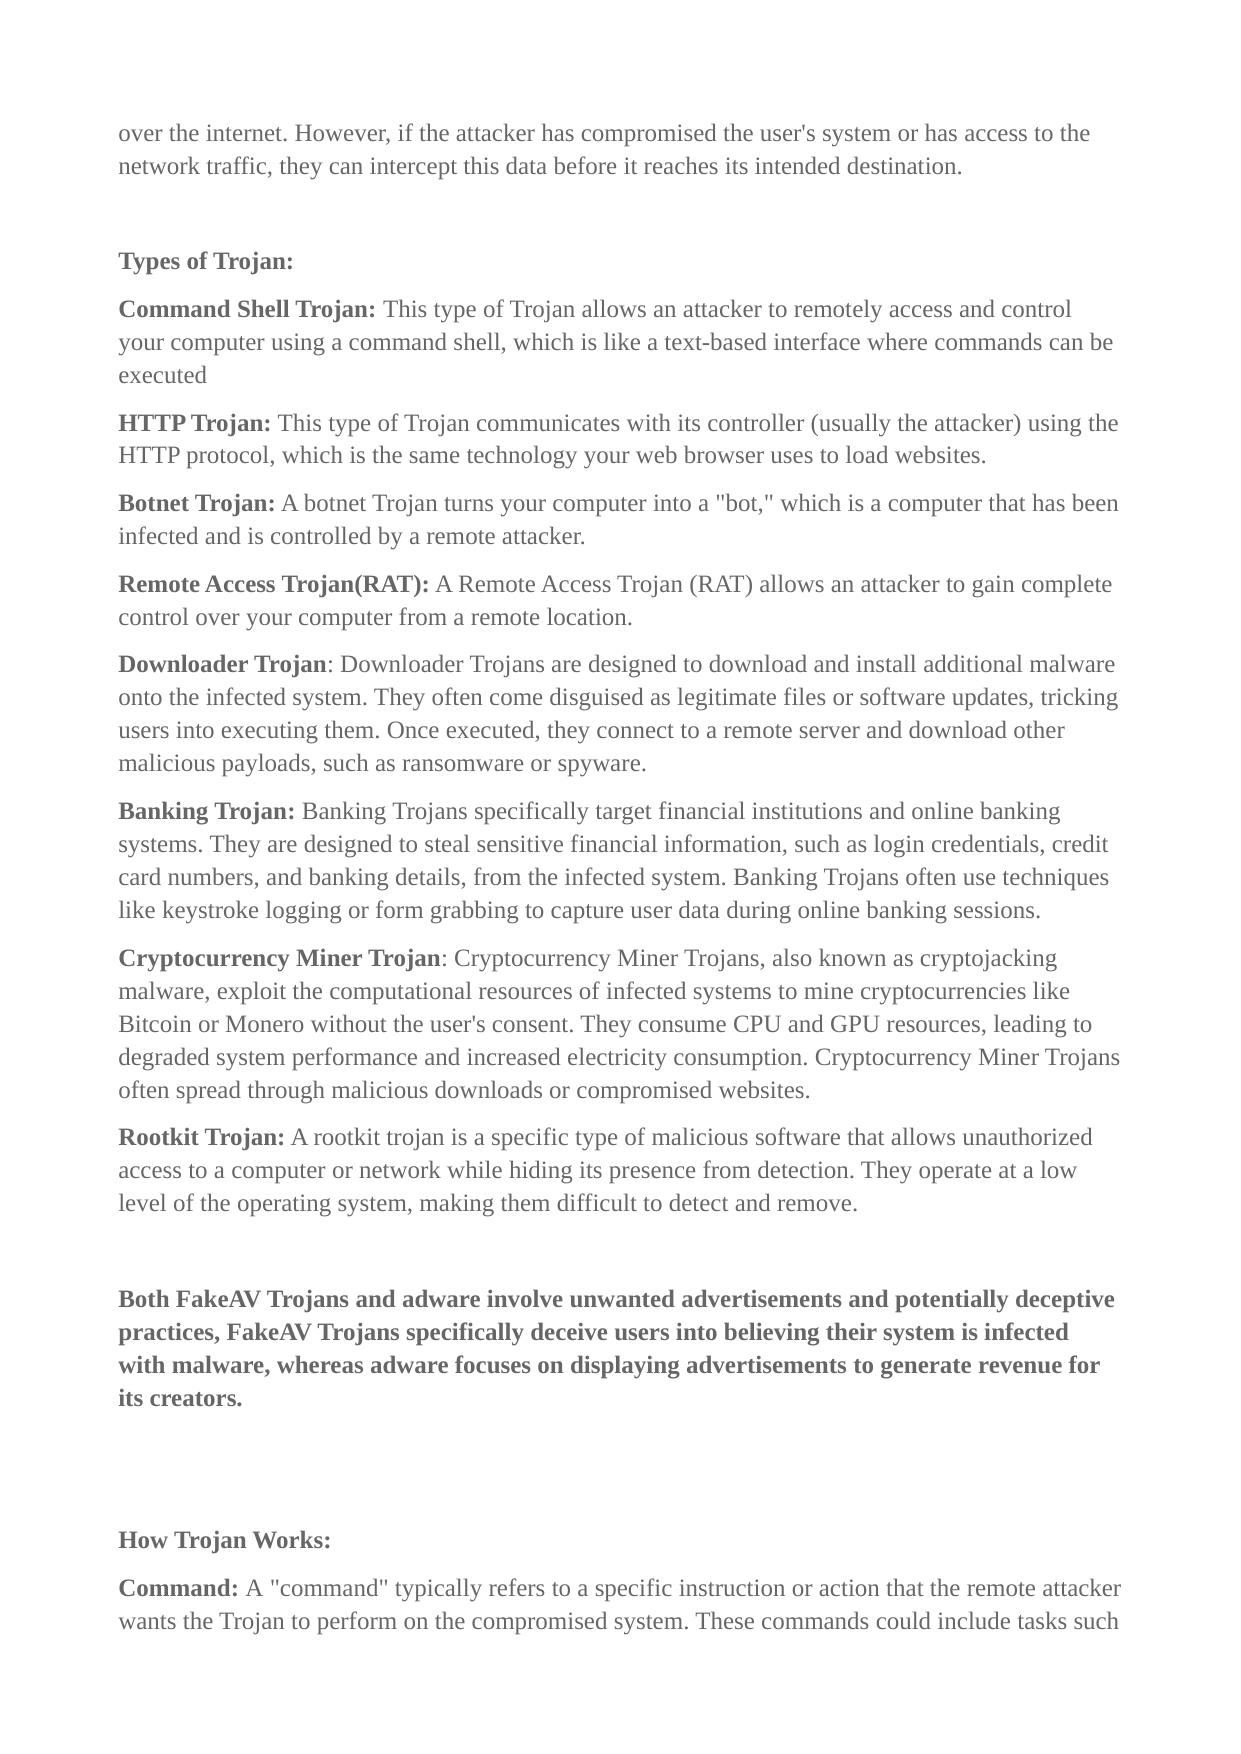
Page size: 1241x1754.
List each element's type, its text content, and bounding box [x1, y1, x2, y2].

text Both FakeAV Trojans and adware involve unwanted advertisements and potentially deceptive practices, FakeAV Trojans specifically deceive users into believing their system is infected with malware, whereas adware focuses on displaying advertisements to generate revenue for its creators. [118, 1284, 1122, 1412]
text How Trojan Works: [118, 1526, 1122, 1554]
text Botnet Trojan: A botnet Trojan turns your computer into a "bot," which is a computer that has been infected and is controlled by a remote attacker. [118, 488, 1122, 550]
text HTTP Trojan: This type of Trojan communicates with its controller (usually the attacker) using the HTTP protocol, which is the same technology your web browser uses to load websites. [118, 408, 1122, 469]
text Types of Trojan: [118, 246, 1122, 275]
text Cryptocurrency Miner Trojan: Cryptocurrency Miner Trojans, also known as cryptojacking malware, exploit the computational resources of infected systems to mine cryptocurrencies like Bitcoin or Monero without the user's consent. They consume CPU and GPU resources, leading to degraded system performance and increased electricity consumption. Cryptocurrency Miner Trojans often spread through malicious downloads or compromised websites. [118, 943, 1122, 1104]
text over the internet. However, if the attacker has compromised the user's system or has access to the network traffic, they can intercept this data before it reaches its intended destination. [118, 118, 1122, 180]
text Remote Access Trojan(RAT): A Remote Access Trojan (RAT) allows an attacker to gain complete control over your computer from a remote location. [118, 569, 1122, 631]
text Banking Trojan: Banking Trojans specifically target financial institutions and online banking systems. They are designed to steal sensitive financial information, such as login credentials, credit card numbers, and banking details, from the infected system. Banking Trojans often use techniques like keystroke logging or form grabbing to capture user data during online banking sessions. [118, 796, 1122, 924]
text Command: A "command" typically refers to a specific instruction or action that the remote attacker wants the Trojan to perform on the compromised system. These commands could include tasks such [118, 1573, 1122, 1635]
text Downloader Trojan: Downloader Trojans are designed to download and install additional malware onto the infected system. They often come disguised as legitimate files or software updates, tricking users into executing them. Once executed, they connect to a remote server and download other malicious payloads, such as ransomware or spyware. [118, 649, 1122, 777]
text Command Shell Trojan: This type of Trojan allows an attacker to remotely access and control your computer using a command shell, which is like a text-based interface where commands can be executed [118, 294, 1122, 389]
text Rootkit Trojan: A rootkit trojan is a specific type of malicious software that allows unauthorized access to a computer or network while hiding its presence from detection. They operate at a low level of the operating system, making them difficult to detect and remove. [118, 1122, 1122, 1217]
